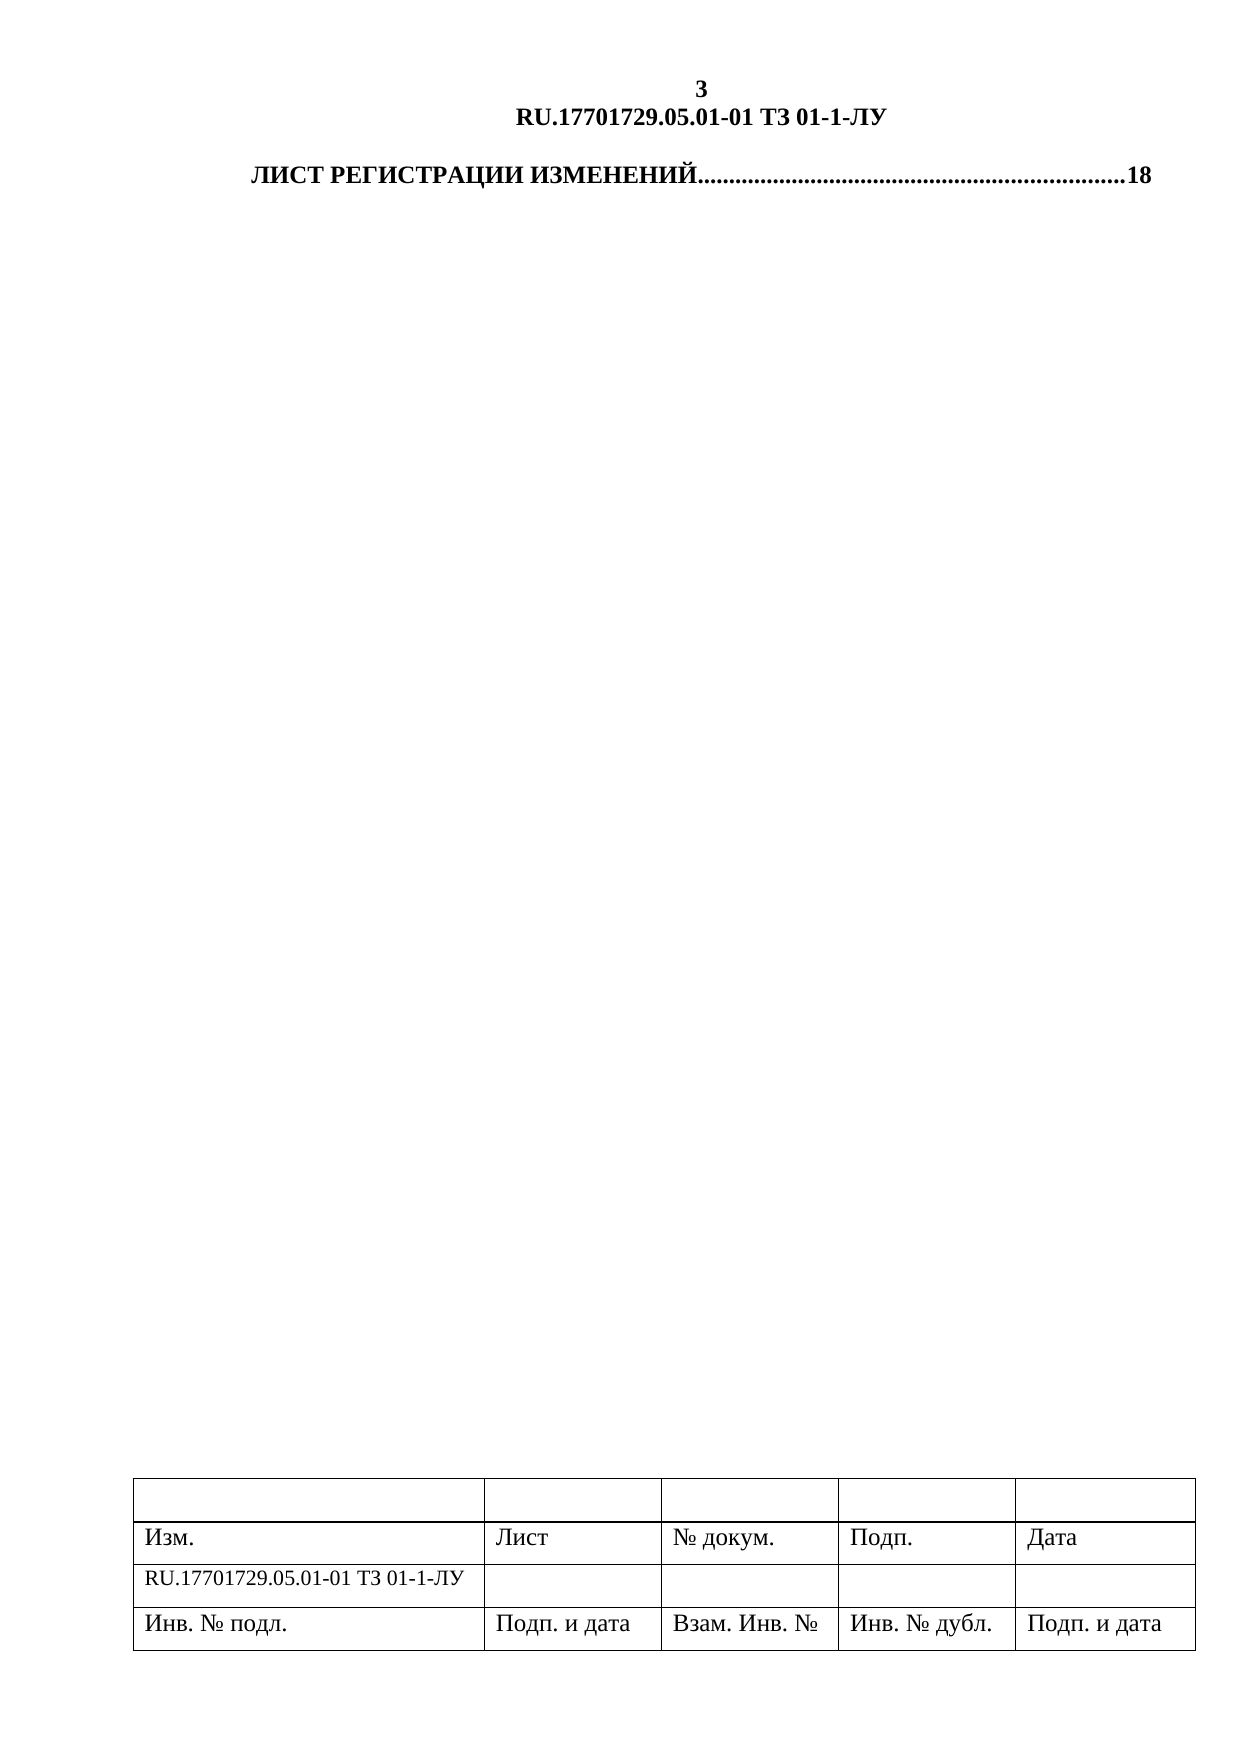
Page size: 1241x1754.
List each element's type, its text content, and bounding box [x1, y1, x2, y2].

text ЛИСТ РЕГИСТРАЦИИ ИЗМЕНЕНИЙ 18 [177, 160, 1152, 189]
